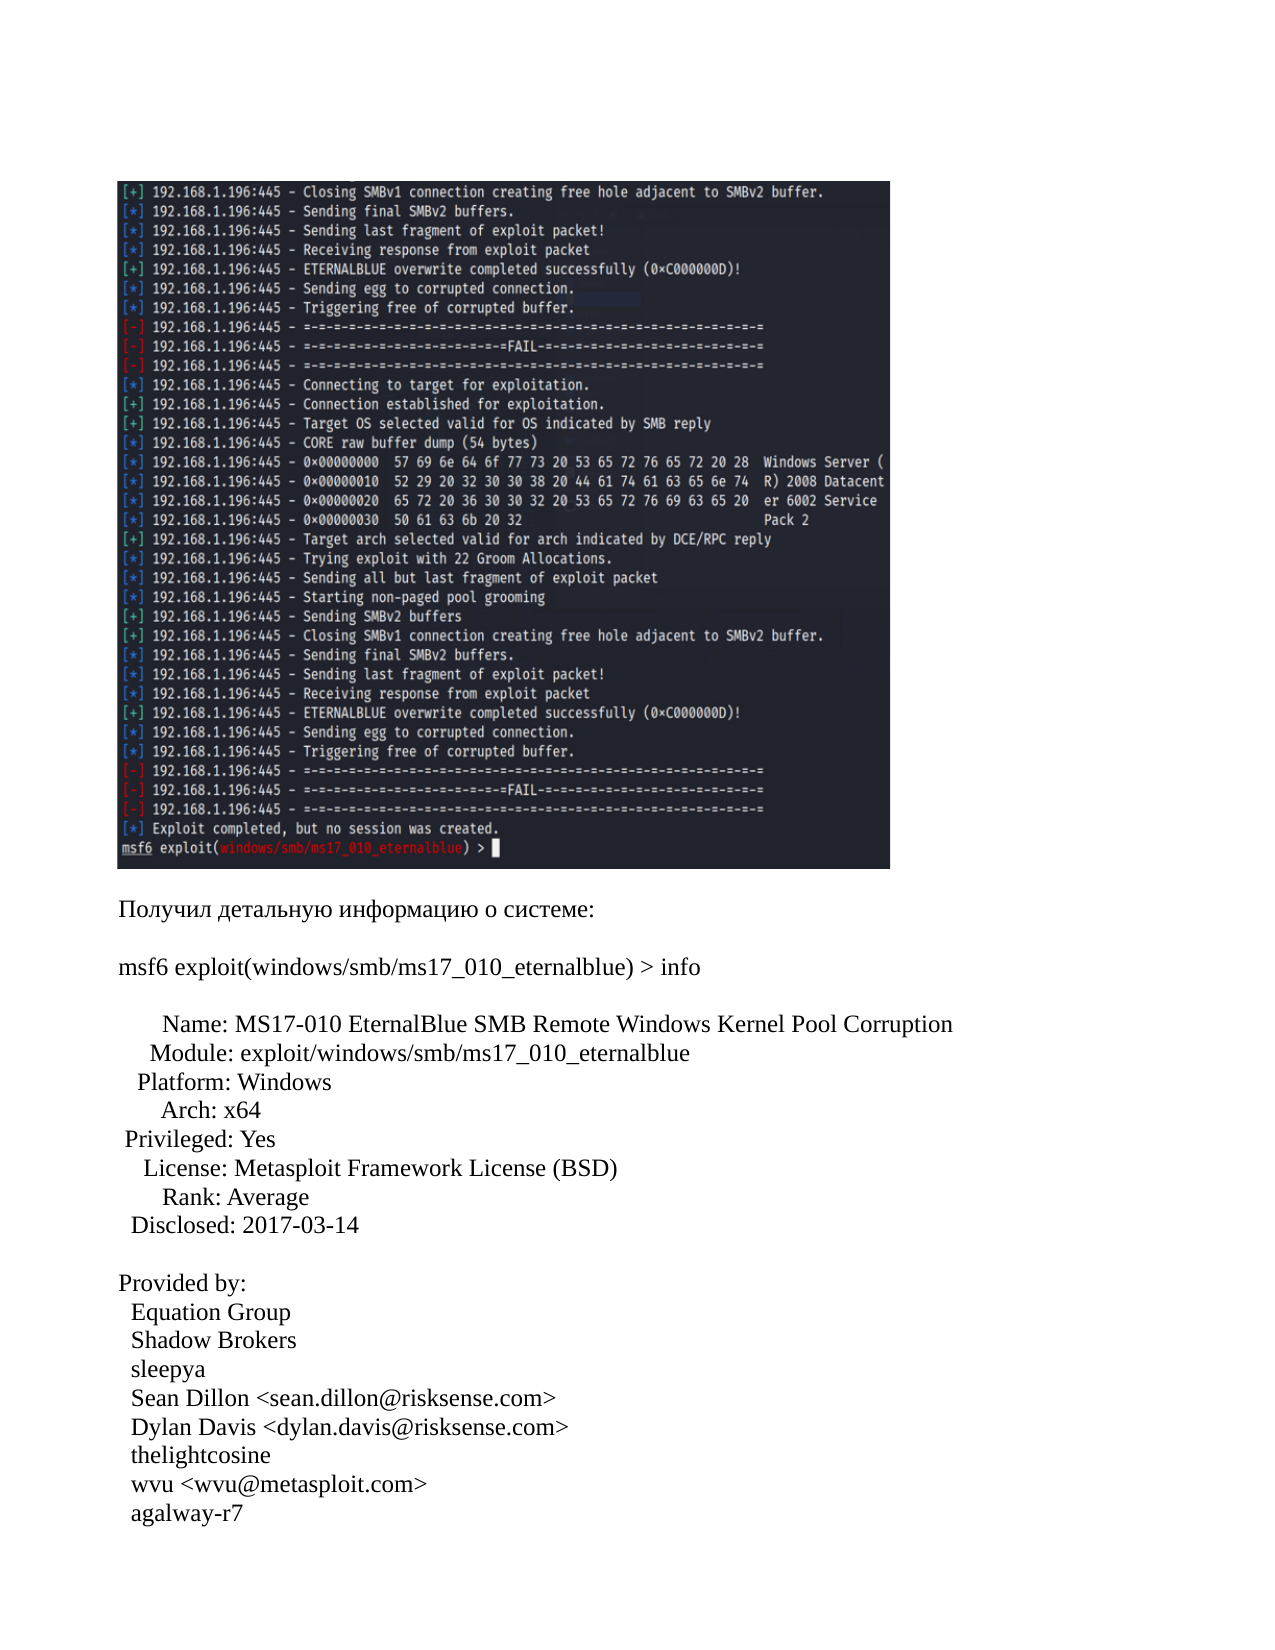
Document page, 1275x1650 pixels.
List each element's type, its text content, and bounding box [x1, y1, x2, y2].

text Sean Dillon <sean.dillon@risksense.com> [118, 1383, 1157, 1412]
text sleepya [118, 1354, 1157, 1383]
text Dylan Davis <dylan.davis@risksense.com> [118, 1412, 1157, 1441]
text Shadow Brokers [118, 1326, 1157, 1354]
text Platform: Windows [118, 1067, 1157, 1096]
text Module: exploit/windows/smb/ms17_010_eternalblue [118, 1038, 1157, 1067]
picture [117, 181, 891, 869]
text msf6 exploit(windows/smb/ms17_010_eternalblue) > info [118, 952, 1157, 981]
text Получил детальную информацию о системе: [118, 894, 1157, 923]
text Provided by: [118, 1268, 1157, 1297]
text Disclosed: 2017-03-14 [118, 1211, 1157, 1239]
text wvu <wvu@metasploit.com> [118, 1469, 1157, 1498]
text agalway-r7 [118, 1498, 1157, 1527]
text Arch: x64 [118, 1096, 1157, 1124]
text Equation Group [118, 1297, 1157, 1326]
text Privileged: Yes [118, 1124, 1157, 1153]
text License: Metasploit Framework License (BSD) [118, 1153, 1157, 1182]
text thelightcosine [118, 1441, 1157, 1469]
text Rank: Average [118, 1182, 1157, 1211]
text Name: MS17-010 EternalBlue SMB Remote Windows Kernel Pool Corruption [118, 1009, 1157, 1038]
